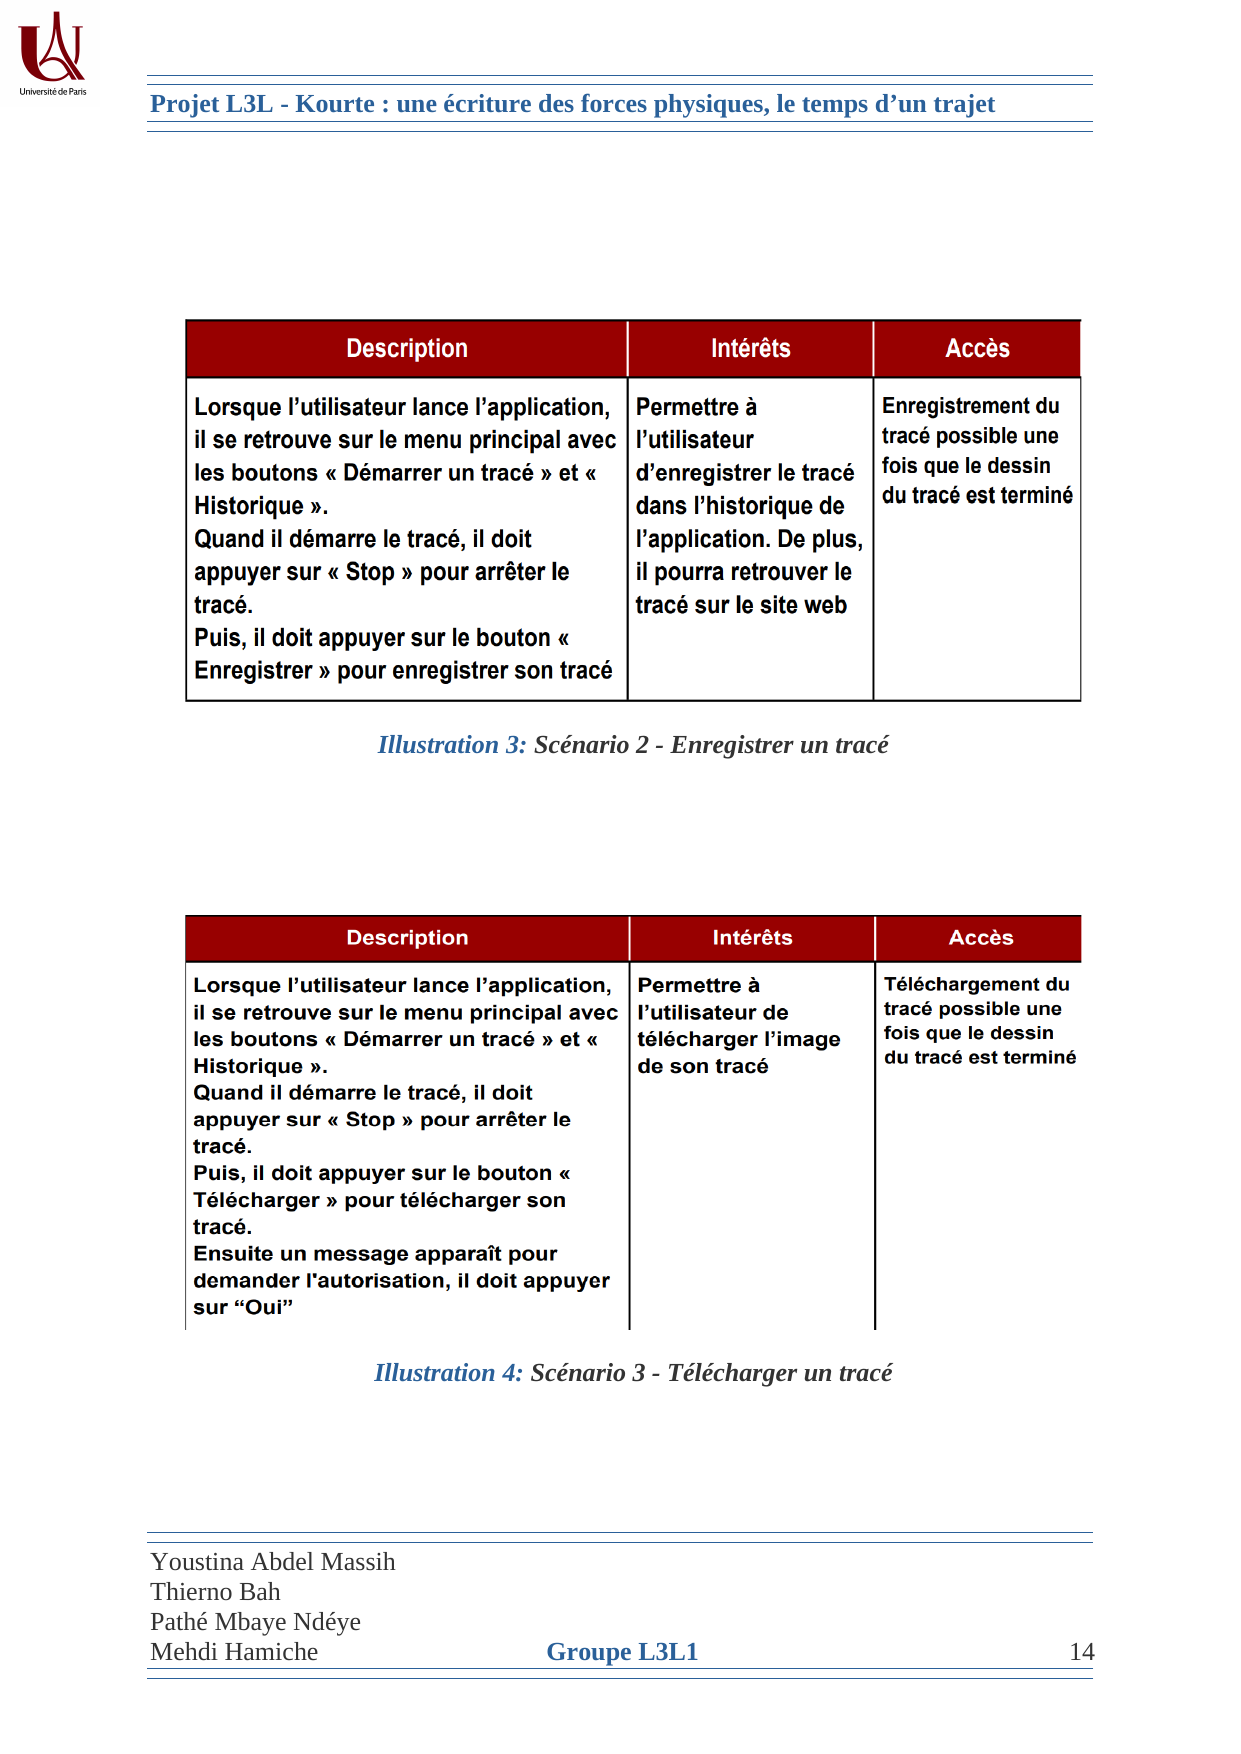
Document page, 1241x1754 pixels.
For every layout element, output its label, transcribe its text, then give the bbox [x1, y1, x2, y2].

picture [185, 915, 1082, 1330]
text Illustration 4: Scénario 3 - Télécharger un tracé [185, 1330, 1081, 1387]
text Illustration 3: Scénario 2 - Enregistrer un tracé [185, 702, 1081, 759]
picture [185, 317, 1082, 702]
picture [0, 0, 101, 107]
